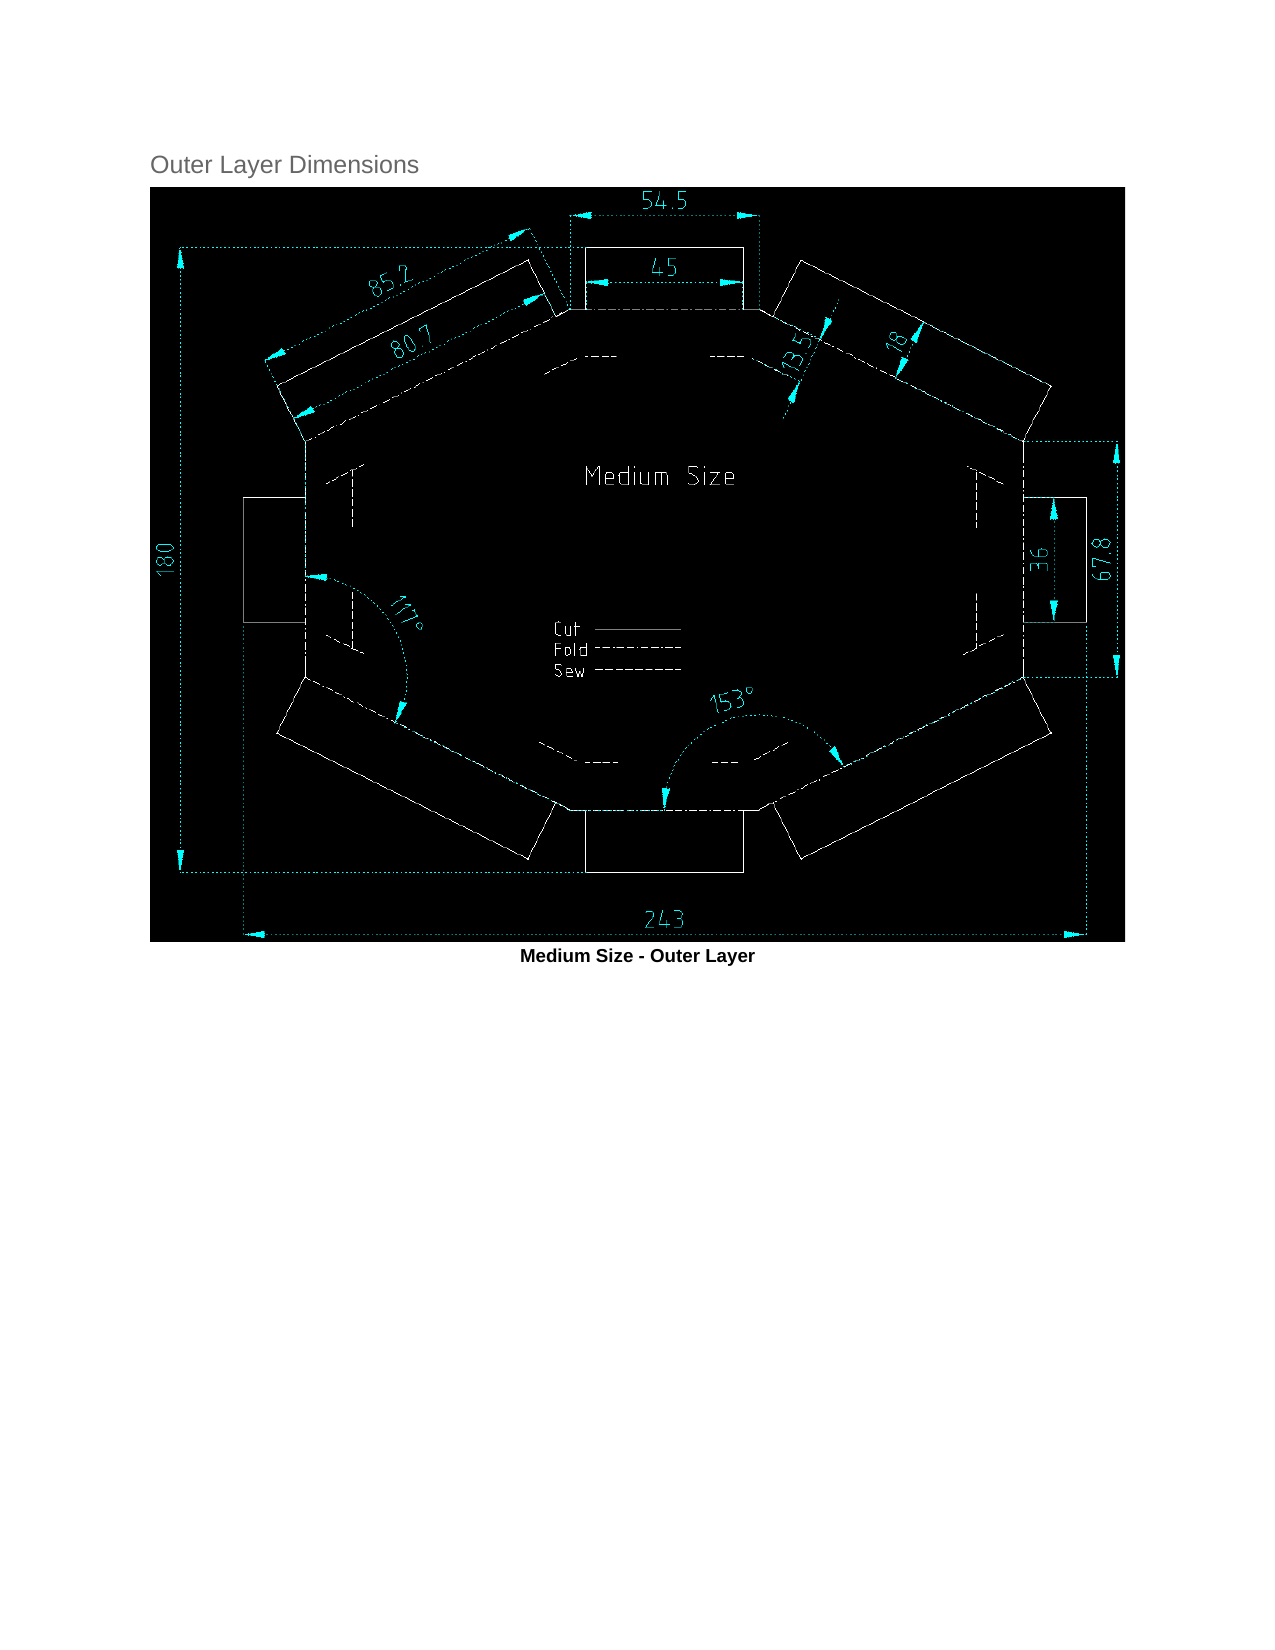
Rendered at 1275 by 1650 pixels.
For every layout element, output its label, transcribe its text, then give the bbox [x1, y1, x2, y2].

text Medium Size - Outer Layer [150, 945, 1125, 967]
subtitle Outer Layer Dimensions [150, 150, 1125, 179]
